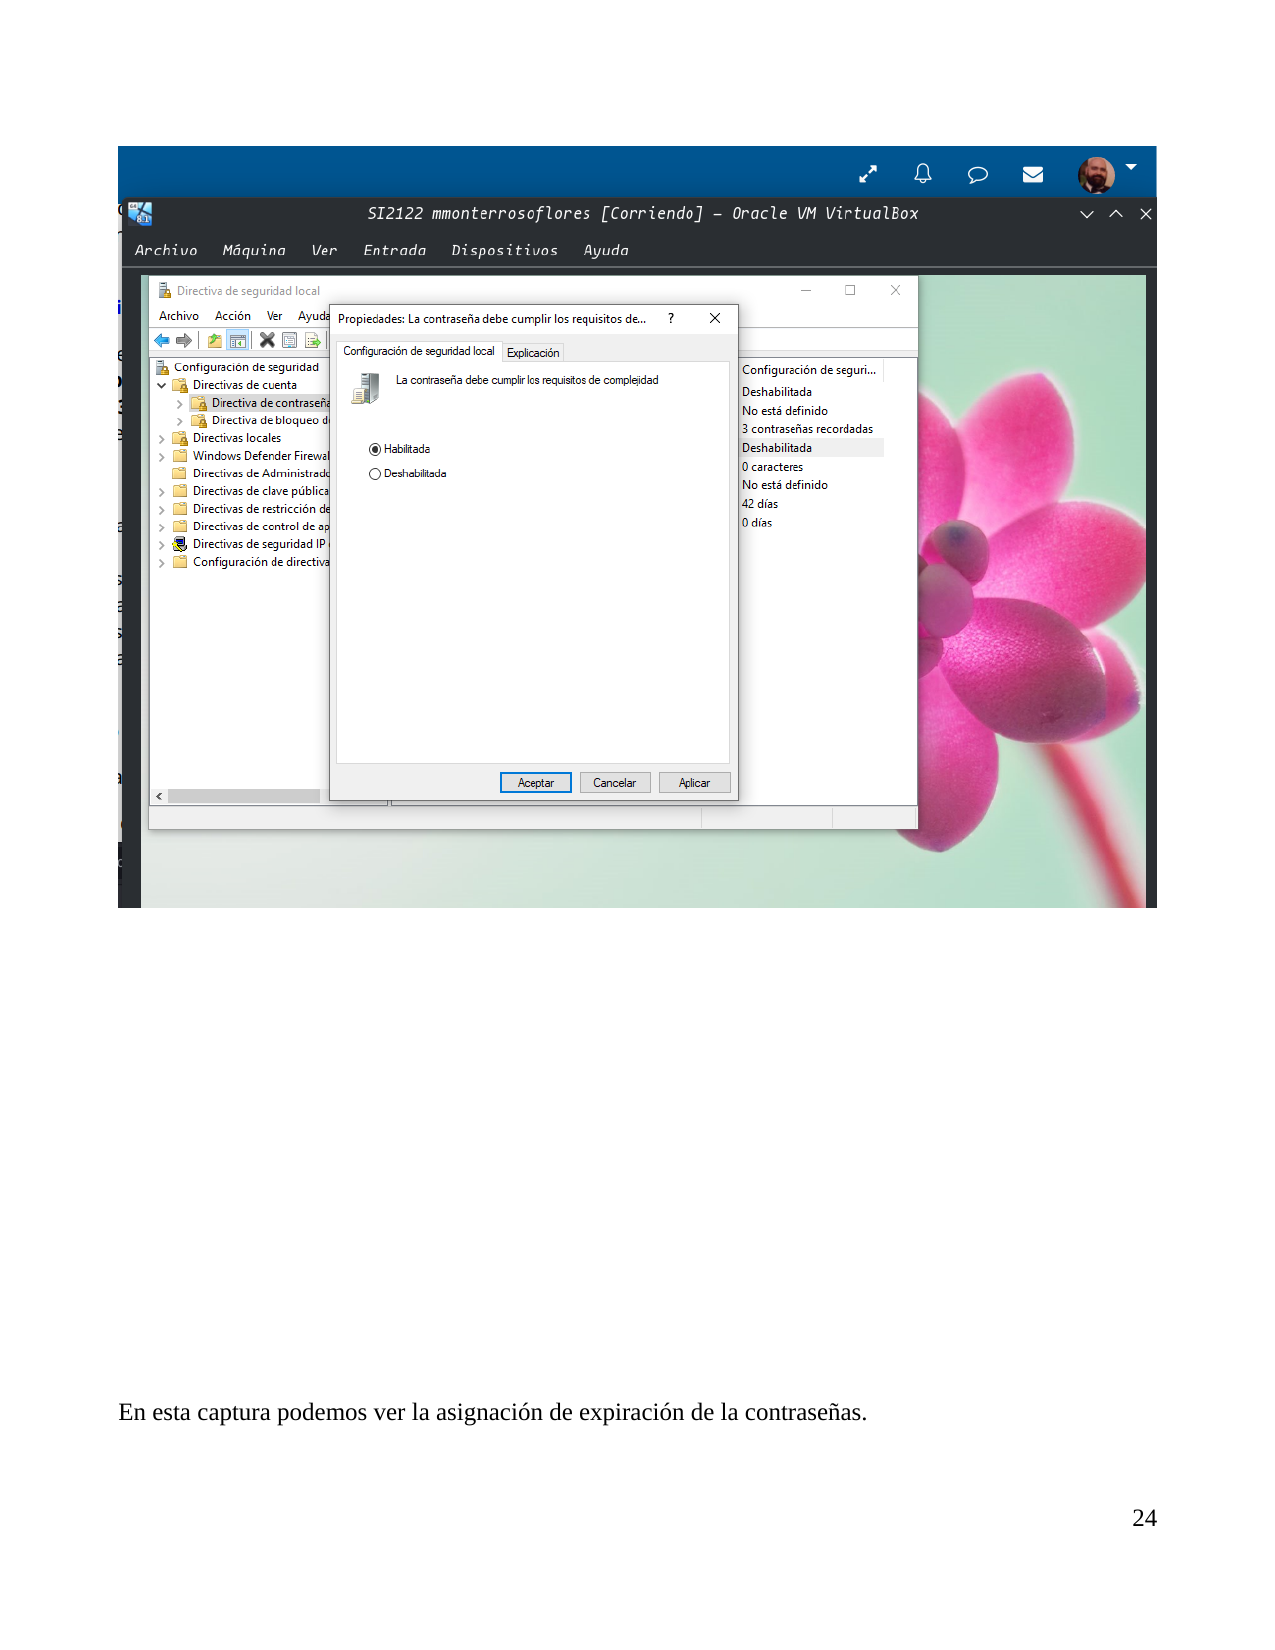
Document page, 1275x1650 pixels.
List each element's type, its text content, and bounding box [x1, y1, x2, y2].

picture [118, 146, 1157, 908]
text En esta captura podemos ver la asignación de expiración de la contraseñas. [118, 1397, 1157, 1425]
table_header [118, 908, 1157, 937]
